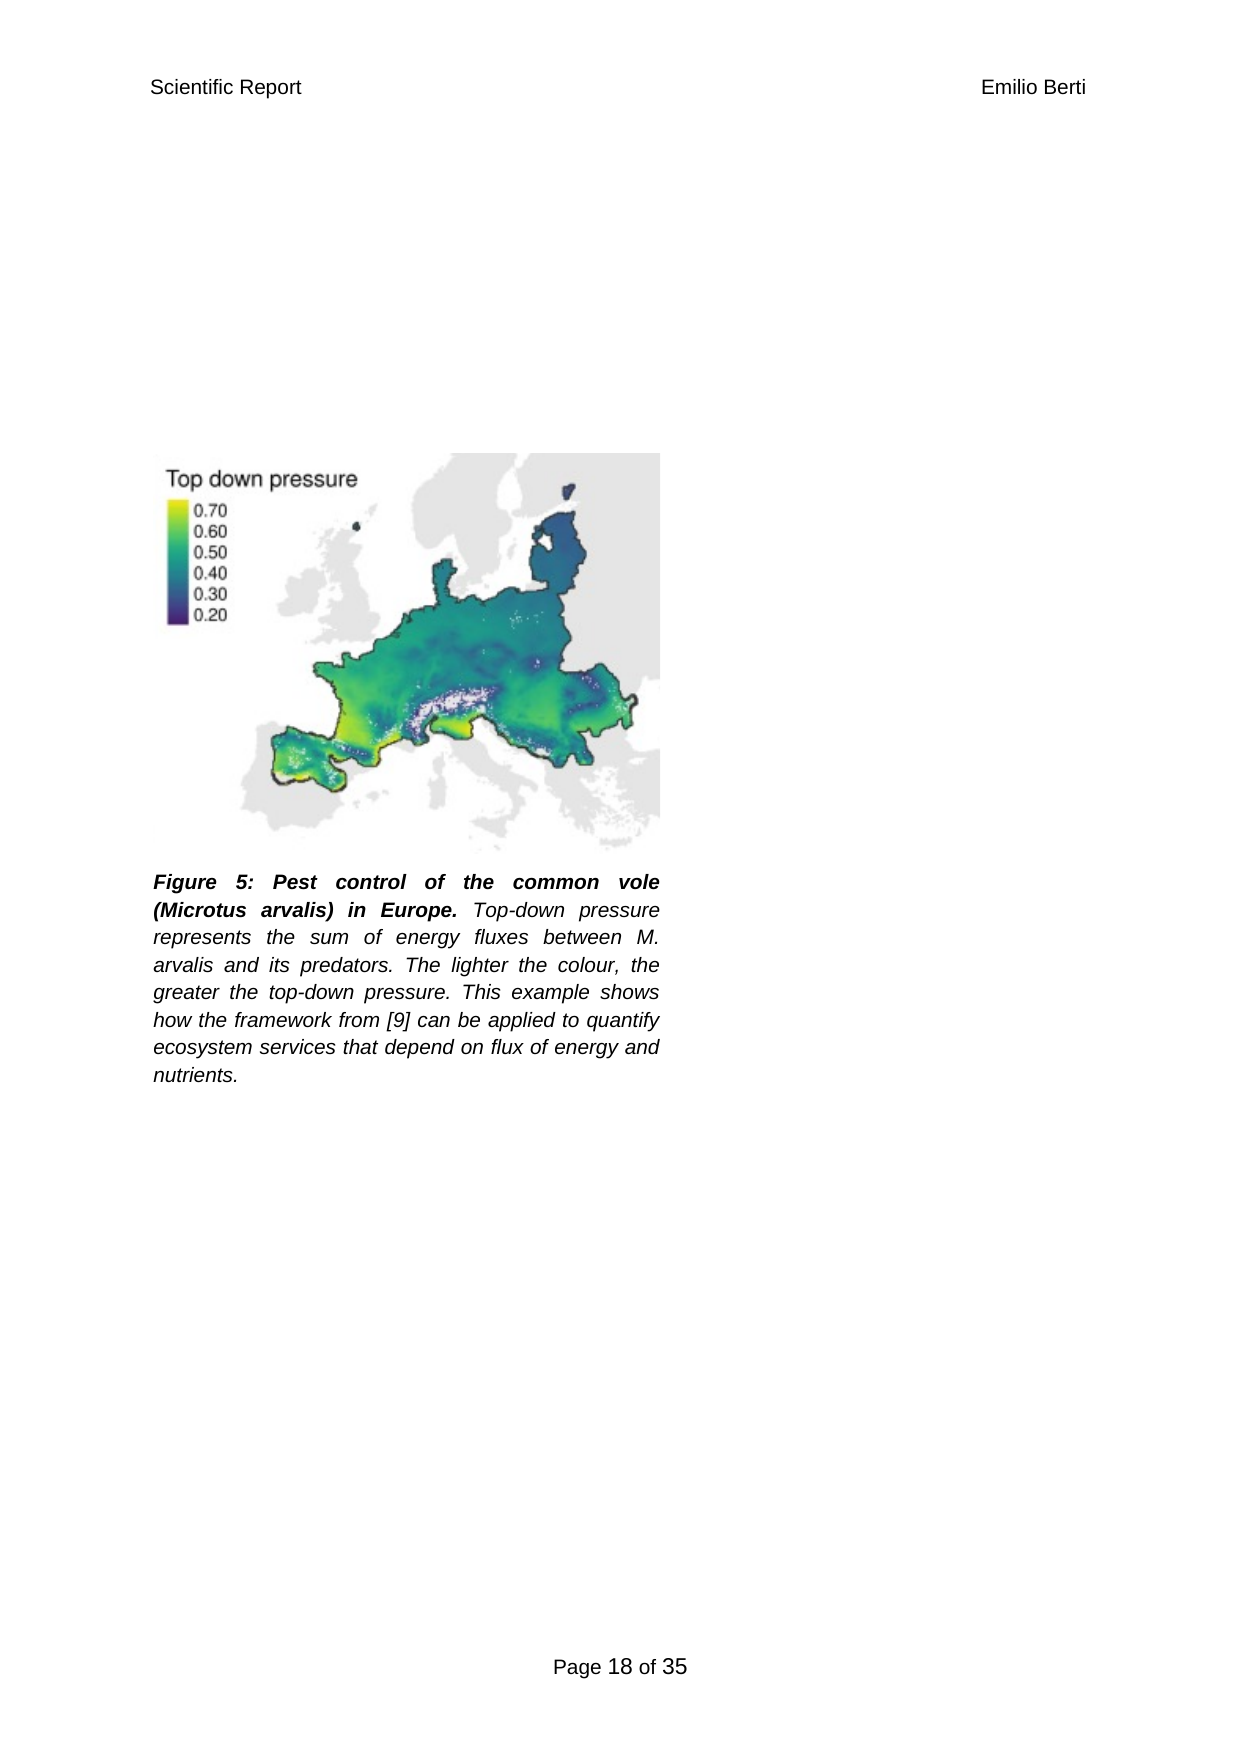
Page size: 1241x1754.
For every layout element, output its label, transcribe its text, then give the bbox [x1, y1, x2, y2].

picture [153, 453, 661, 854]
text Figure 5: Pest control of the common vole (Microtus arvalis) in Europe. Top-down pressure represents the sum of energy fluxes between M. arvalis and its predators. The lighter the colour, the greater the top-down pressure. This example shows how the framework from [9] can be applied to quantify ecosystem services that depend on flux of energy and nutrients. [153, 854, 660, 1086]
